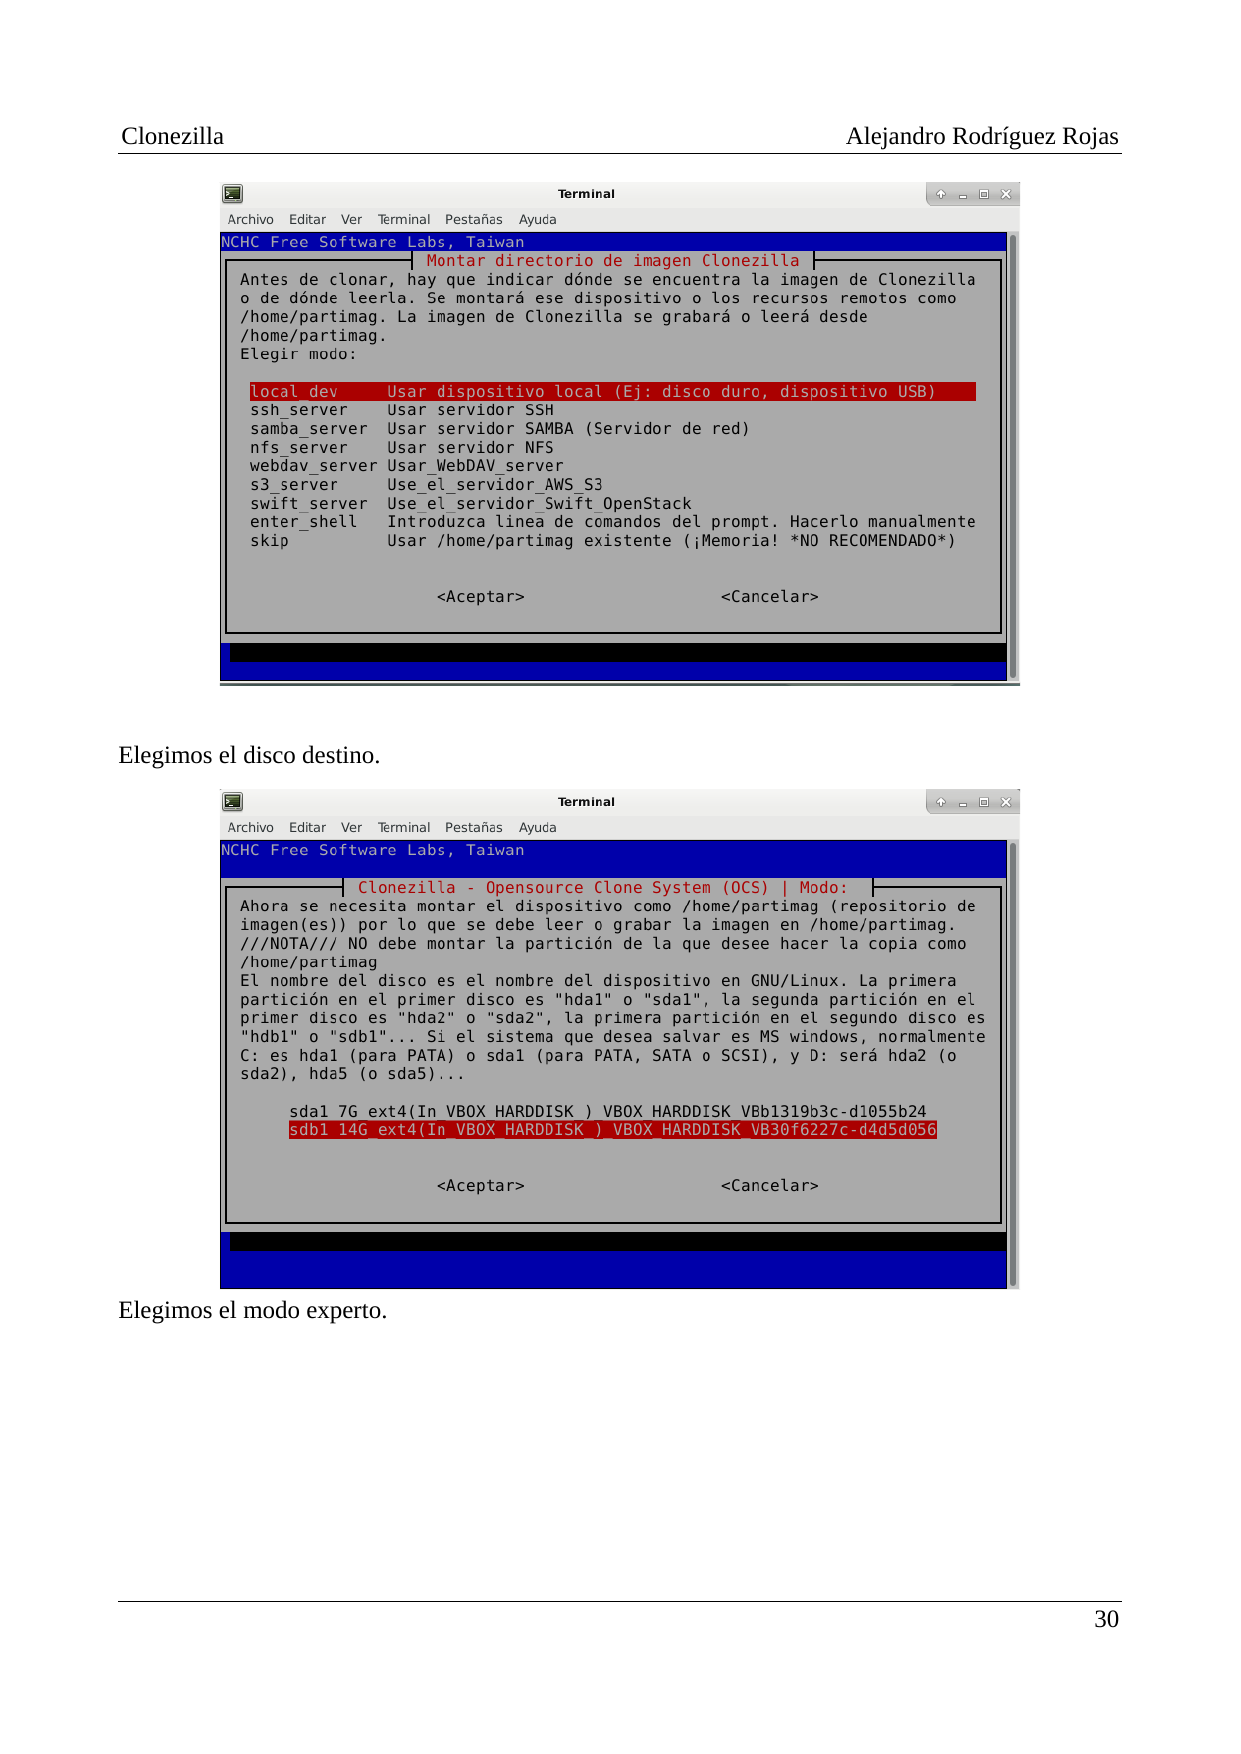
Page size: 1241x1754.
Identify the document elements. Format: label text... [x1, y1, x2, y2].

picture [219, 789, 1021, 1290]
text Elegimos el modo experto. [118, 1272, 1122, 1324]
text Elegimos el disco destino. [118, 740, 1122, 769]
picture [219, 182, 1021, 686]
